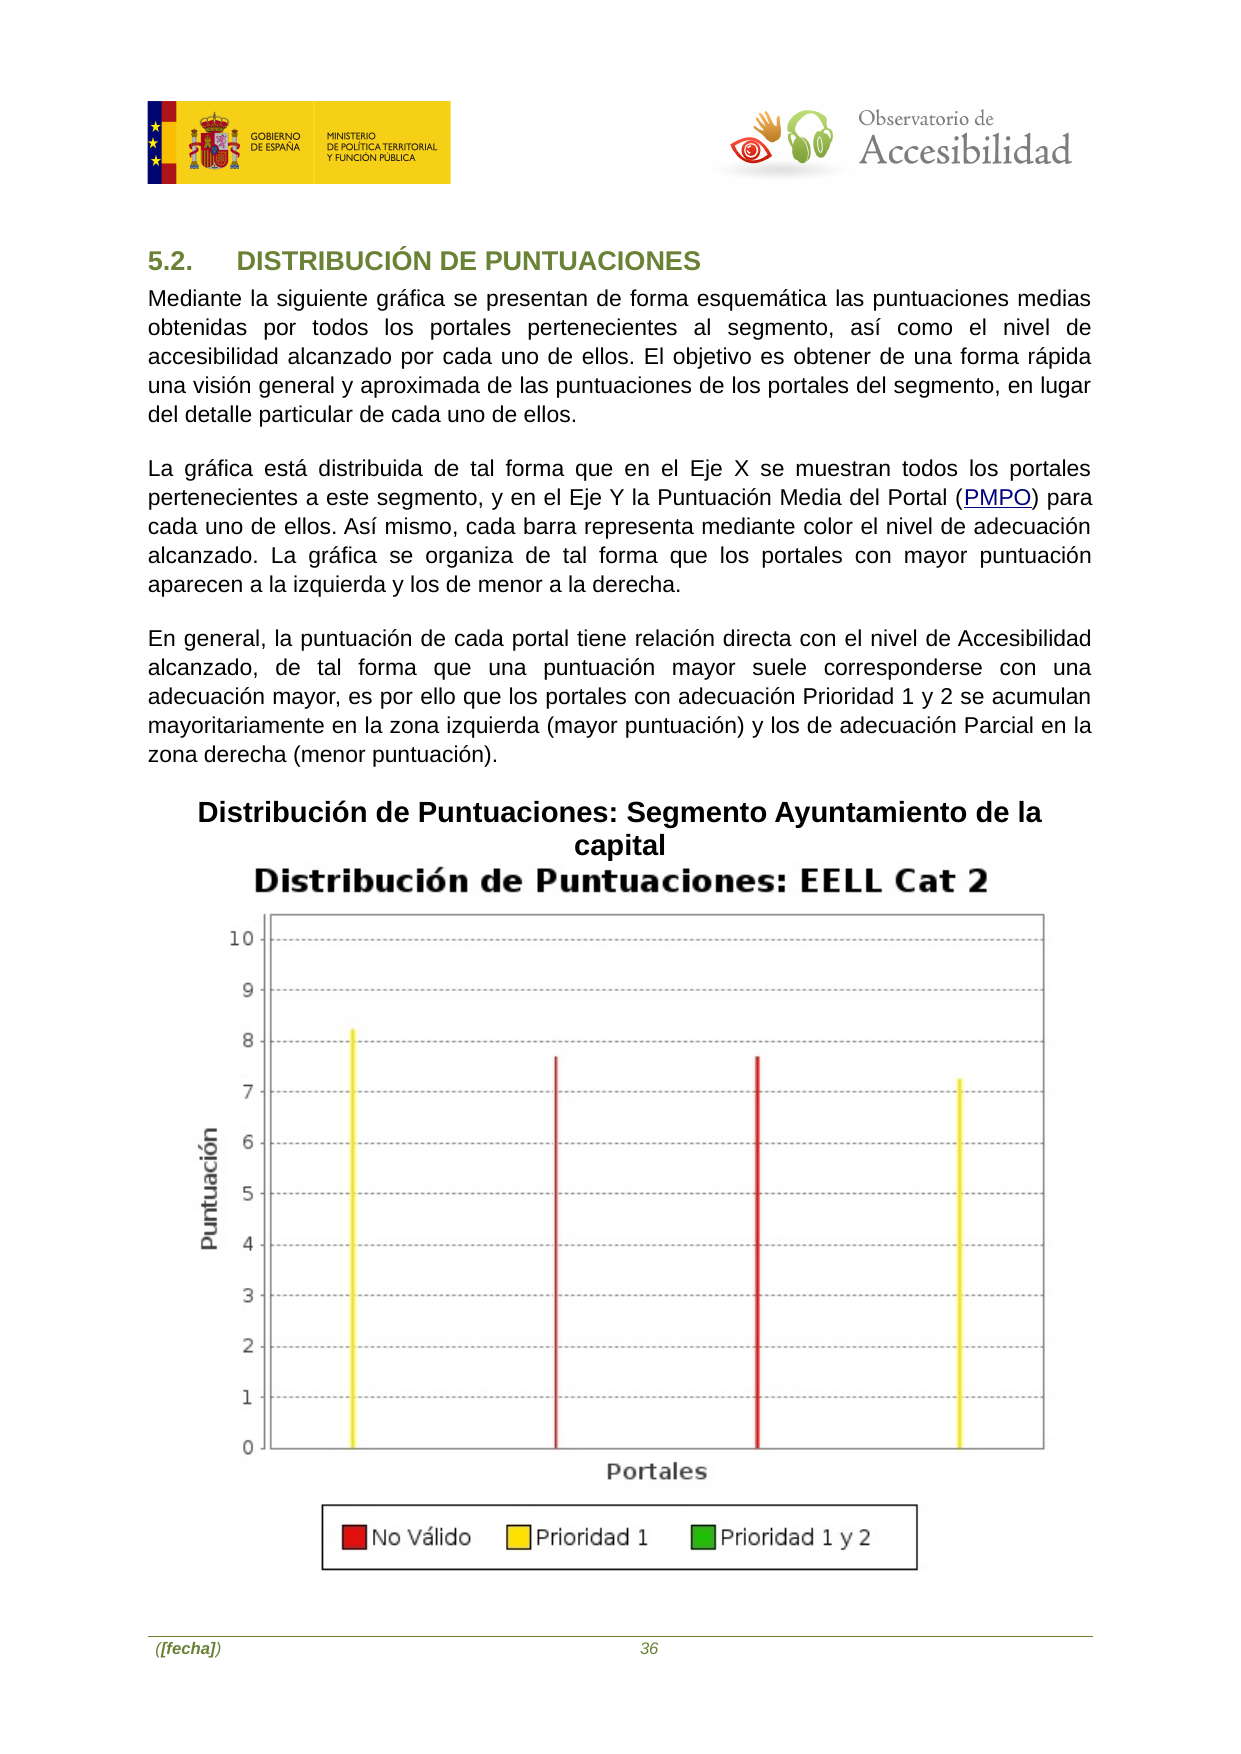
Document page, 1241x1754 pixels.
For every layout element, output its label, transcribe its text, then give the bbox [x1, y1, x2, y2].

subtitle Distribución de puntuaciones [148, 245, 1092, 276]
picture [710, 101, 1086, 184]
text Mediante la siguiente gráfica se presentan de forma esquemática las puntuaciones medias obtenidas por todos los portales pertenecientes al segmento, así como el nivel de accesibilidad alcanzado por cada uno de ellos. El objetivo es obtener de una forma rápida una visión general y aproximada de las puntuaciones de los portales del segmento, en lugar del detalle particular de cada uno de ellos. [148, 285, 1092, 427]
text Distribución de Puntuaciones: Segmento Ayuntamiento de la capital [148, 795, 1092, 862]
picture [178, 861, 1062, 1572]
text La gráfica está distribuida de tal forma que en el Eje X se muestran todos los portales pertenecientes a este segmento, y en el Eje Y la Puntuación Media del Portal (PMPO) para cada uno de ellos. Así mismo, cada barra representa mediante color el nivel de adecuación alcanzado. La gráfica se organiza de tal forma que los portales con mayor puntuación aparecen a la izquierda y los de menor a la derecha. [148, 455, 1092, 597]
text En general, la puntuación de cada portal tiene relación directa con el nivel de Accesibilidad alcanzado, de tal forma que una puntuación mayor suele corresponderse con una adecuación mayor, es por ello que los portales con adecuación Prioridad 1 y 2 se acumulan mayoritariamente en la zona izquierda (mayor puntuación) y los de adecuación Parcial en la zona derecha (menor puntuación). [148, 625, 1092, 767]
picture [147, 101, 451, 184]
